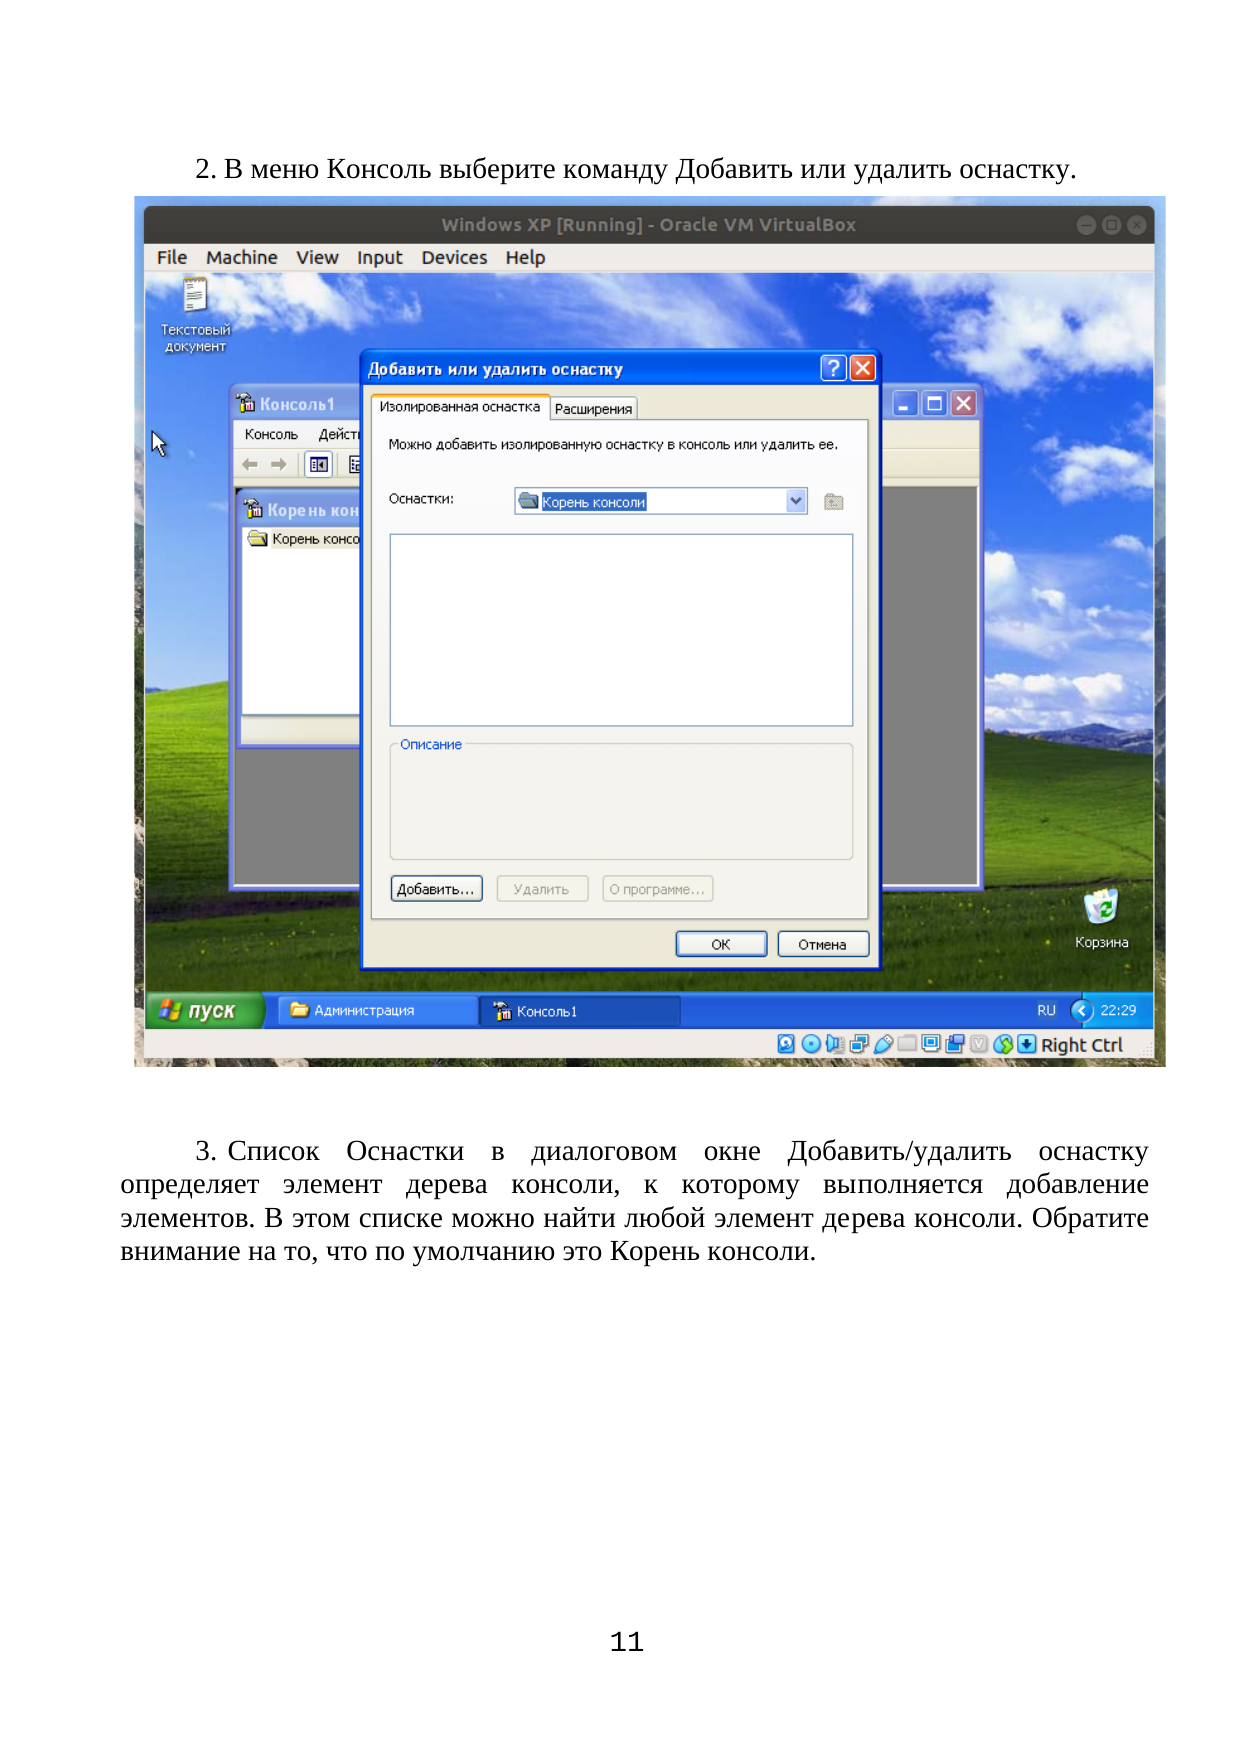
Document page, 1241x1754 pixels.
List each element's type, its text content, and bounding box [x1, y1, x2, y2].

picture [134, 196, 1166, 1067]
list В меню Консоль выберите команду Добавить или удалить оснастку. [120, 152, 1152, 185]
list Список Оснастки в диалоговом окне Добавить/удалить оснастку определяет элемент дерева консоли, к которому вы­полняется добавление элементов. В этом списке можно найти любой элемент де­рева консоли. Обратите внимание на то, что по умолчанию это Корень консоли. [120, 1133, 1149, 1268]
